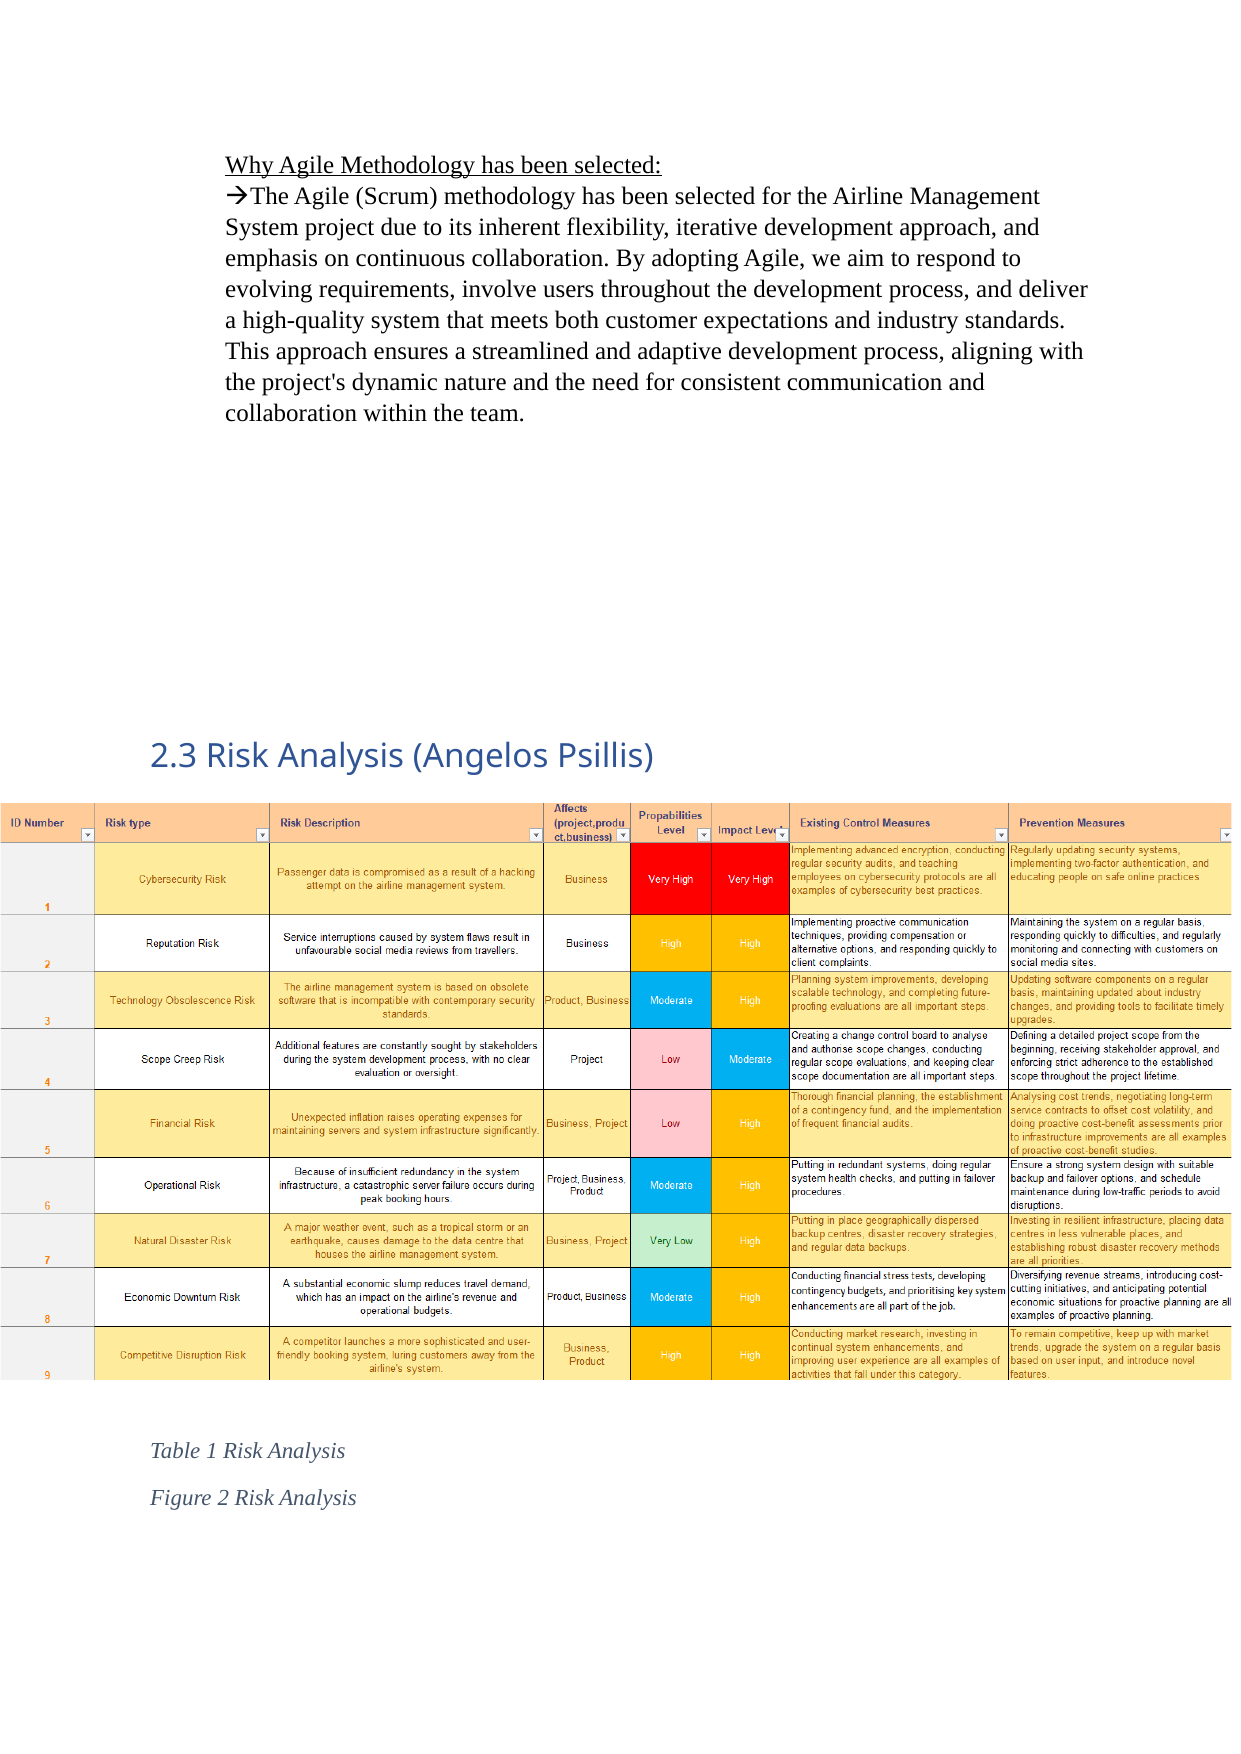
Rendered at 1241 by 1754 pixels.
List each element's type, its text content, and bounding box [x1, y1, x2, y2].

list The Agile (Scrum) methodology has been selected for the Airline Management System project due to its inherent flexibility, iterative development approach, and emphasis on continuous collaboration. By adopting Agile, we aim to respond to evolving requirements, involve users throughout the development process, and deliver a high-quality system that meets both customer expectations and industry standards. This approach ensures a streamlined and adaptive development process, aligning with the project's dynamic nature and the need for consistent communication and collaboration within the team. [225, 181, 1090, 427]
subtitle 2.3 Risk Analysis (Angelos Psillis) [150, 732, 1090, 778]
picture [53, 803, 1234, 1382]
list Why Agile Methodology has been selected: [225, 150, 1090, 179]
text Table 1 Risk Analysis [150, 1382, 1090, 1463]
text Figure 2 Risk Analysis [150, 1484, 1090, 1511]
